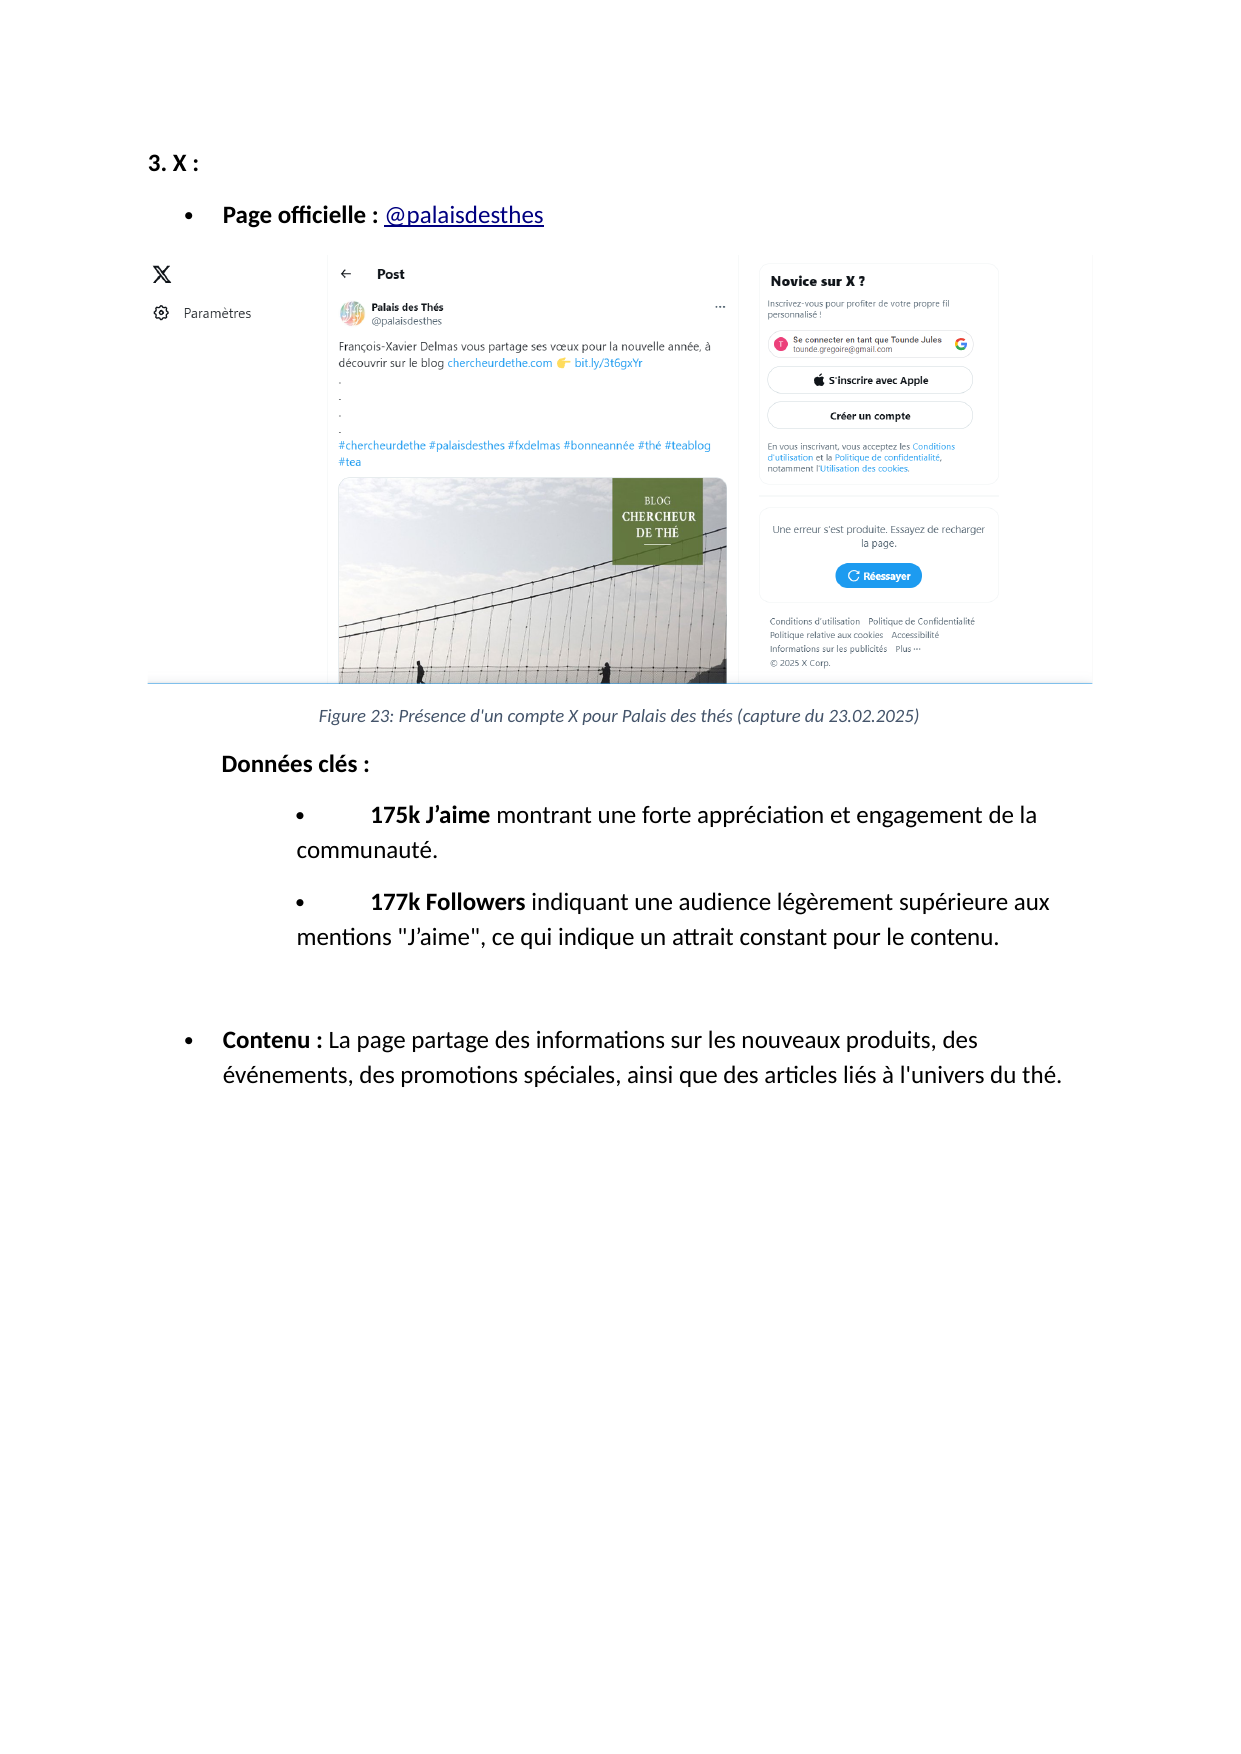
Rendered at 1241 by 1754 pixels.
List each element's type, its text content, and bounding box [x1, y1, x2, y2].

list 177k Followers indiquant une audience légèrement supérieure aux mentions "J’aime", ce qui indique un attrait constant pour le contenu. [296, 886, 1093, 952]
list 175k J’aime montrant une forte appréciation et engagement de la communauté. [296, 800, 1093, 865]
list Contenu : La page partage des informations sur les nouveaux produits, des événements, des promotions spéciales, ainsi que des articles liés à l'univers du thé.​ [185, 1025, 1093, 1090]
list Page officielle : @palaisdesthes [185, 199, 1093, 230]
text Données clés : [221, 748, 1093, 778]
text 3. X : [148, 148, 1093, 178]
text Figure 23: Présence d'un compte X pour Palais des thés (capture du 23.02.2025) [148, 704, 1093, 727]
